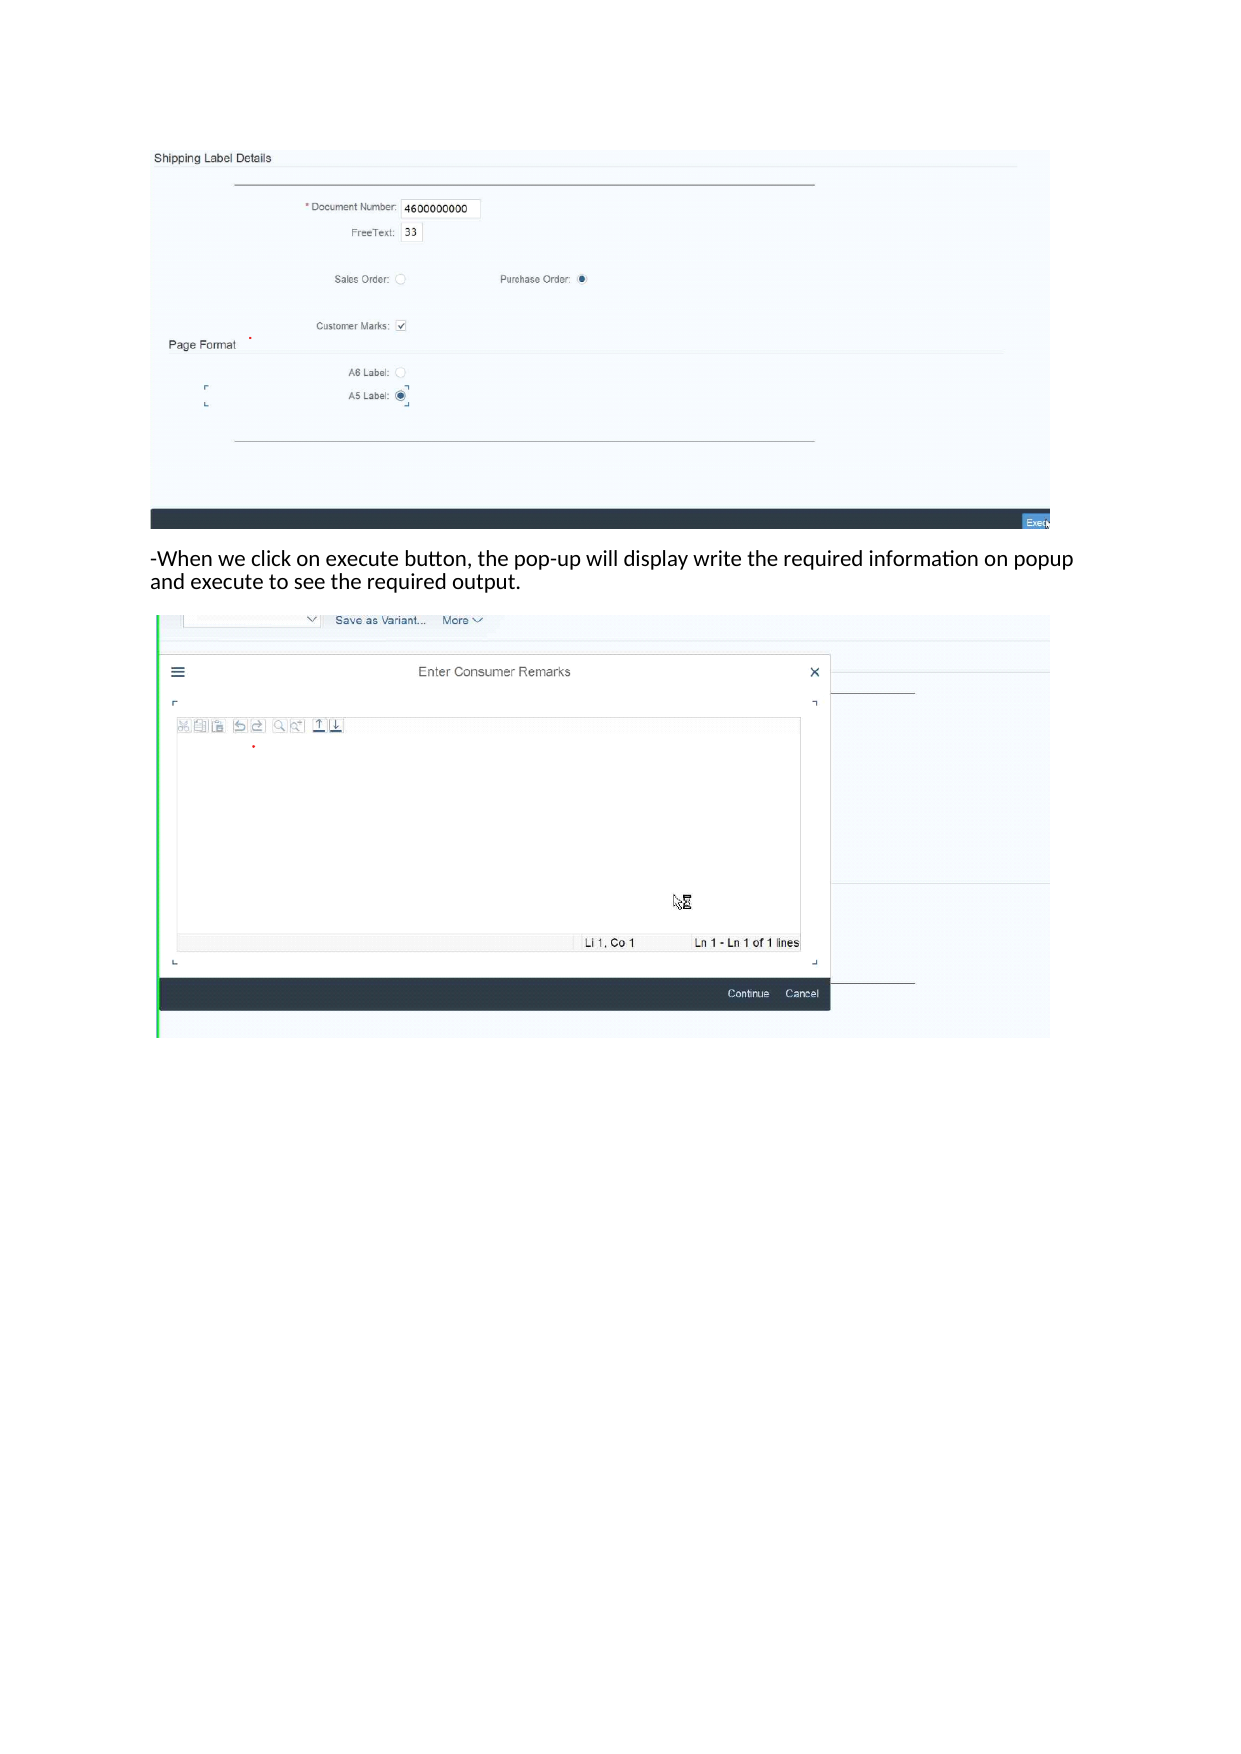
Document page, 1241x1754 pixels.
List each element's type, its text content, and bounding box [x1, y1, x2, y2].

text -When we click on execute button, the pop-up will display write the required information on popup and execute to see the required output. [150, 549, 1090, 595]
